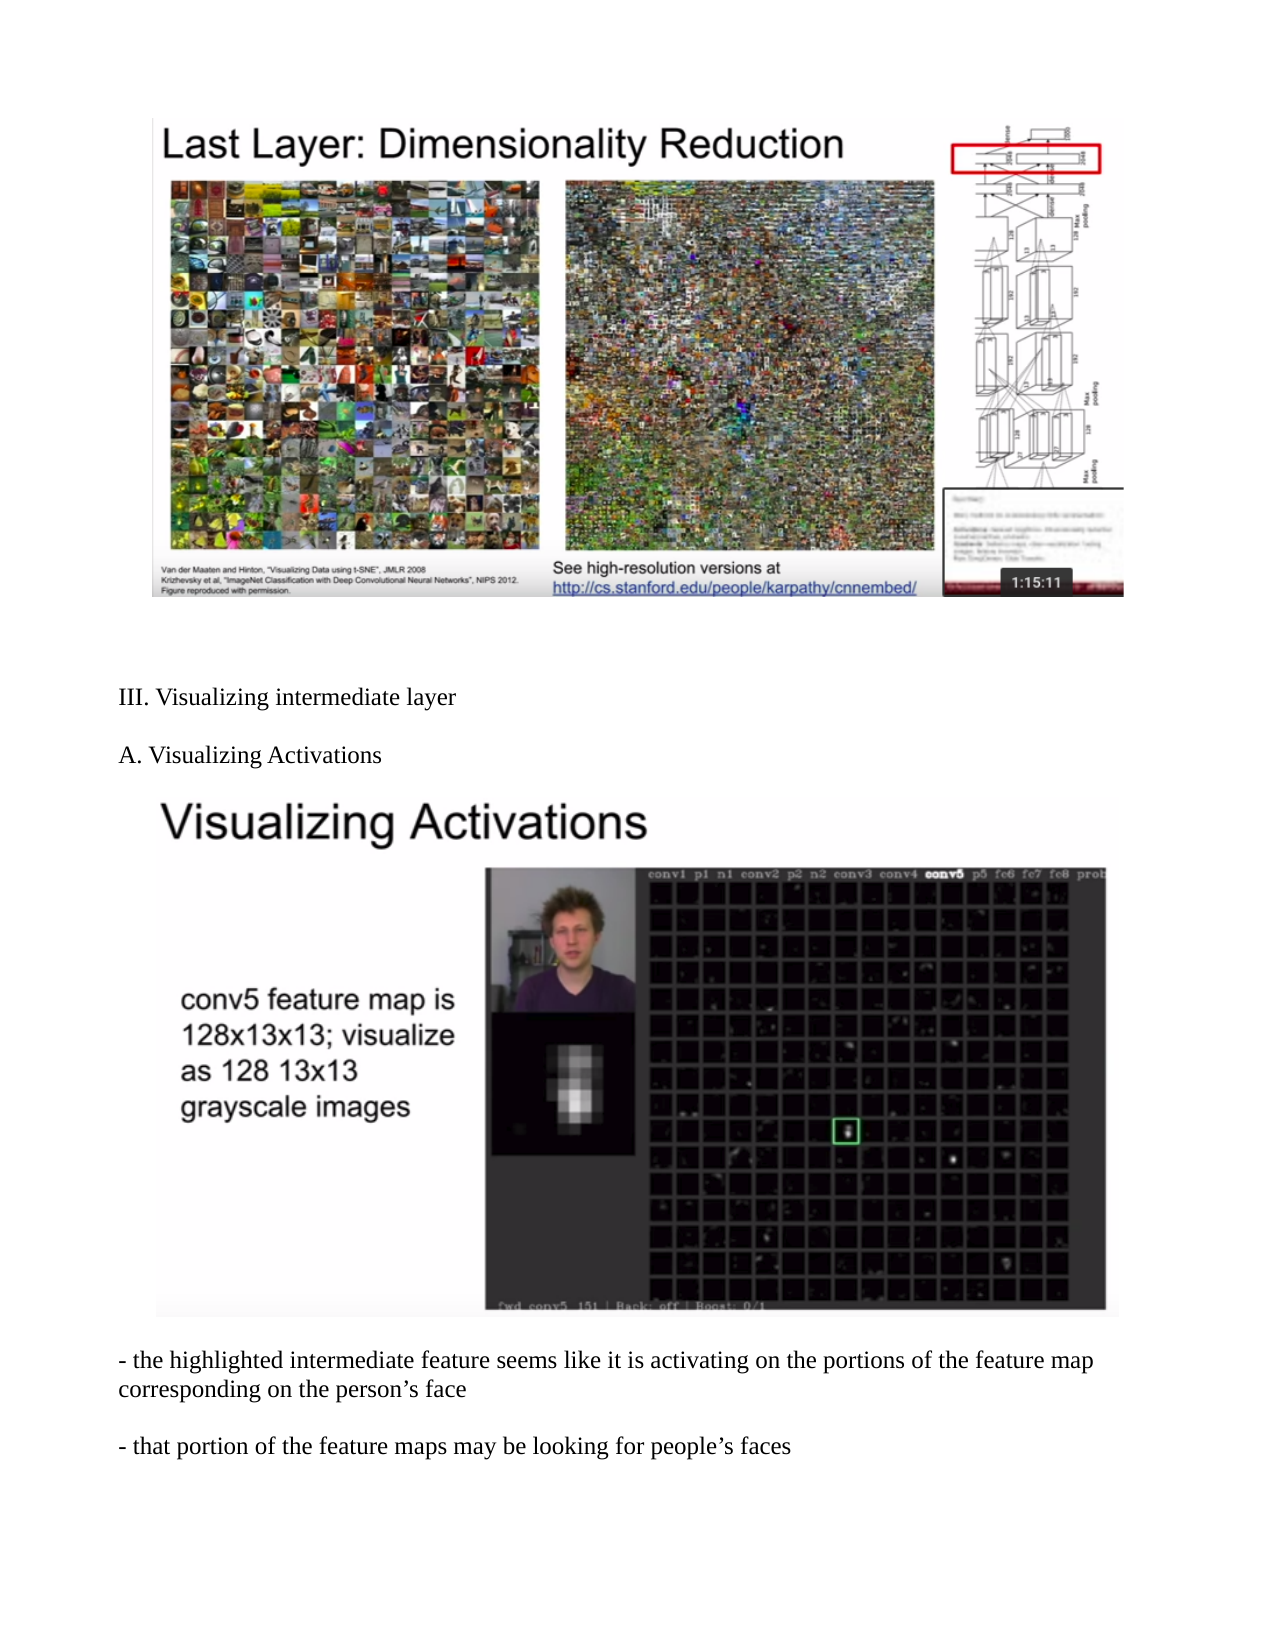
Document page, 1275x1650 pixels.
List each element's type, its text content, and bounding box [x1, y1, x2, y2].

picture [151, 118, 1124, 597]
text - that portion of the feature maps may be looking for people’s faces [118, 1431, 1157, 1460]
text A. Visualizing Activations [118, 740, 1157, 769]
picture [156, 797, 1119, 1317]
text - the highlighted intermediate feature seems like it is activating on the portions of the feature map corresponding on the person’s face [118, 1345, 1157, 1403]
text III. Visualizing intermediate layer [118, 682, 1157, 711]
